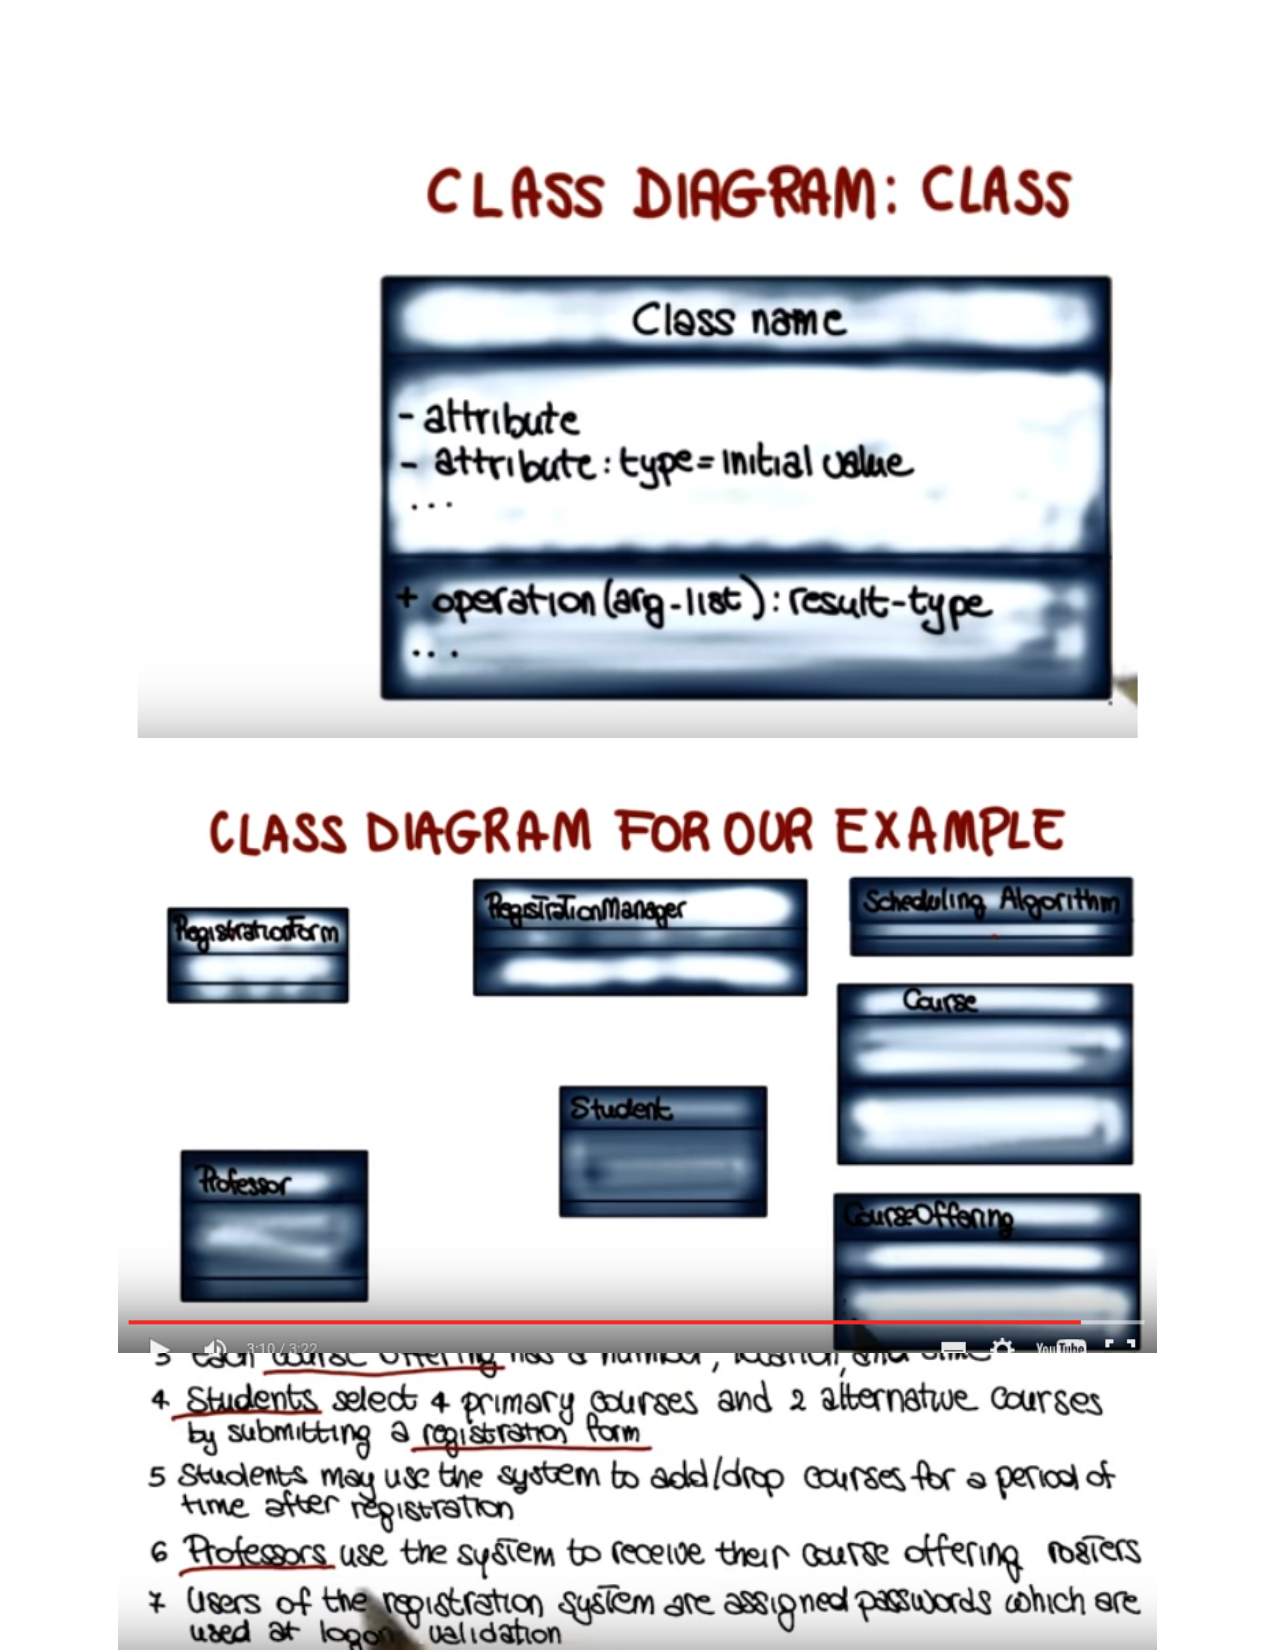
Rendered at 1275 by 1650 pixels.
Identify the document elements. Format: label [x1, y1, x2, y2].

picture [137, 146, 1138, 738]
picture [118, 795, 1157, 1650]
